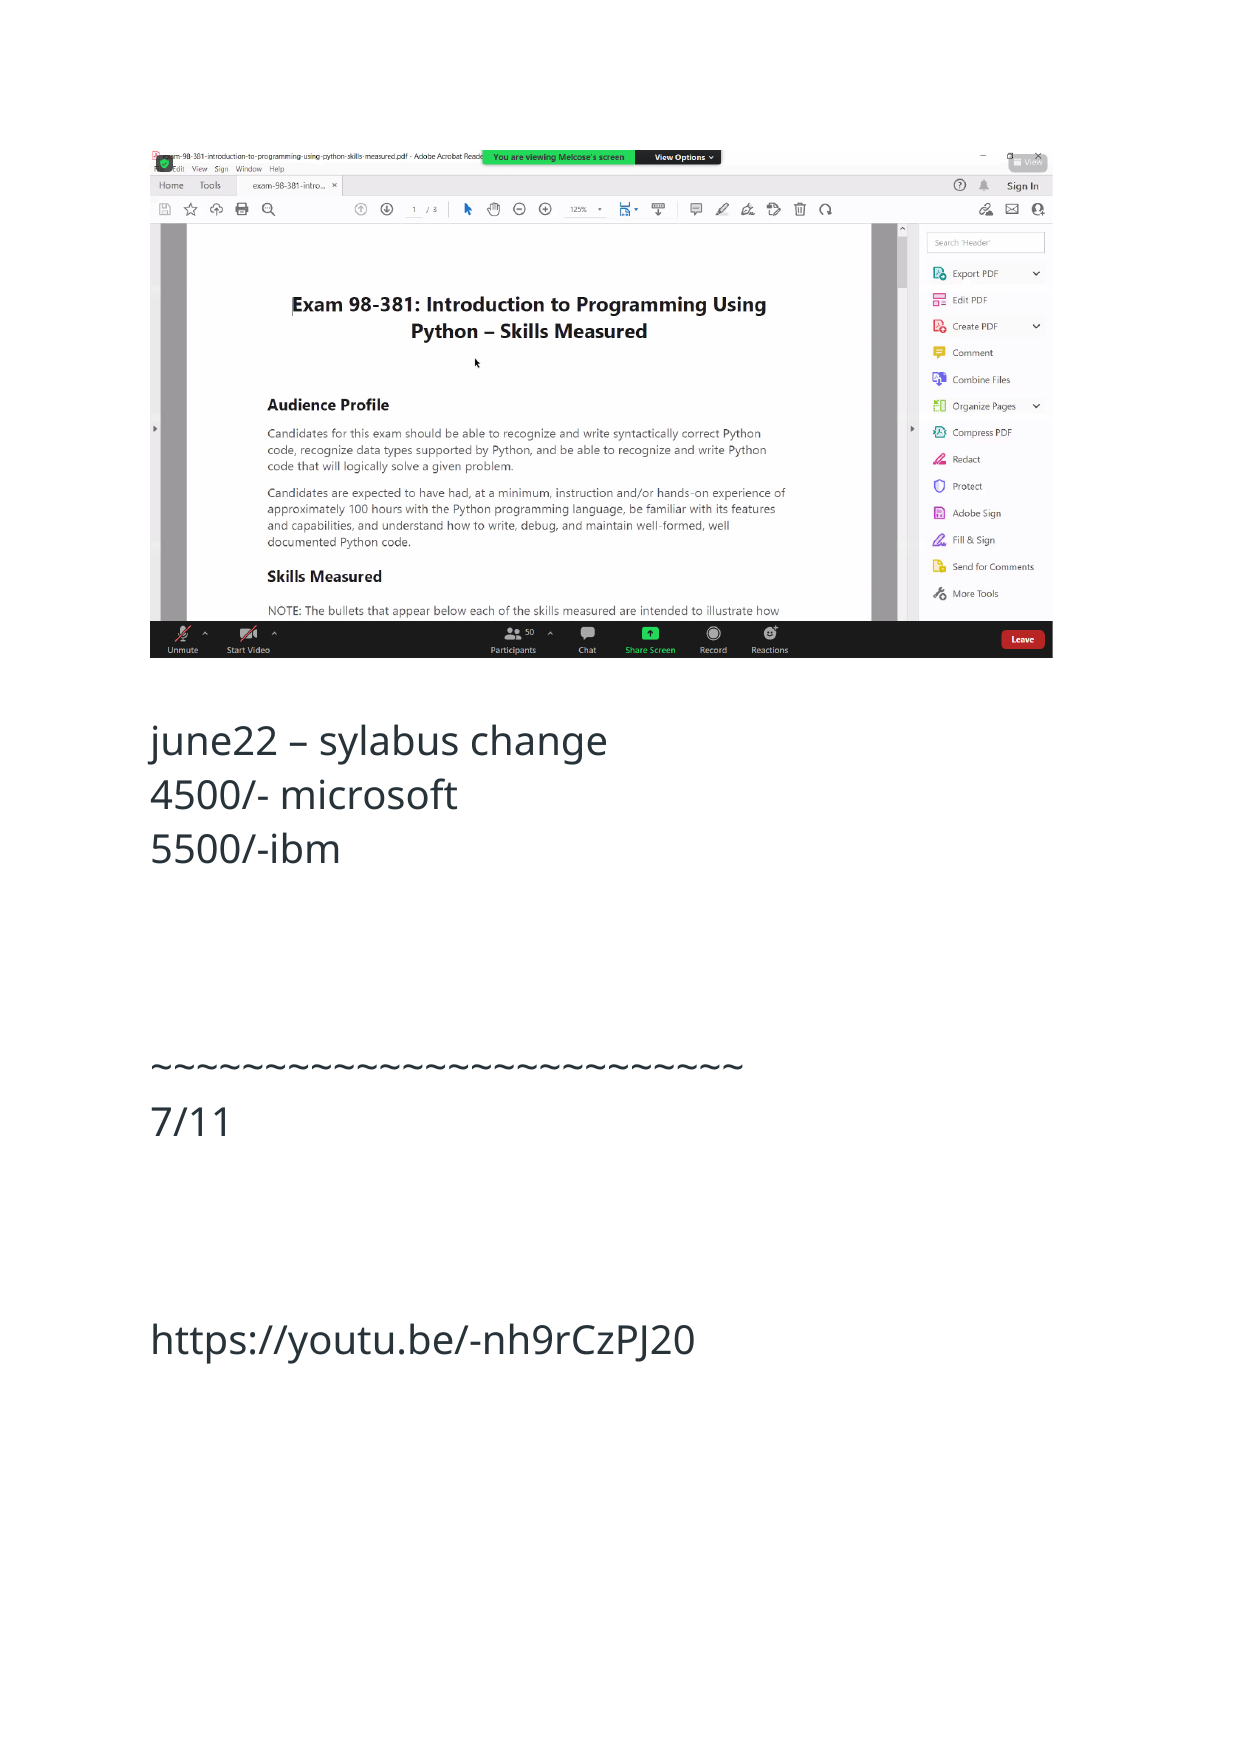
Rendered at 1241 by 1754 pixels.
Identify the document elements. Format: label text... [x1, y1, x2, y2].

text 7/11 [150, 1093, 1053, 1148]
text 5500/-ibm [150, 821, 1053, 876]
picture [150, 150, 1053, 658]
text 4500/- microsoft [150, 767, 1053, 821]
text ~~~~~~~~~~~~~~~~~~~~~~~~~~ [150, 1039, 1053, 1093]
text https://youtu.be/-nh9rCzPJ20 [150, 1311, 1053, 1366]
text june22 – sylabus change [150, 712, 1053, 767]
